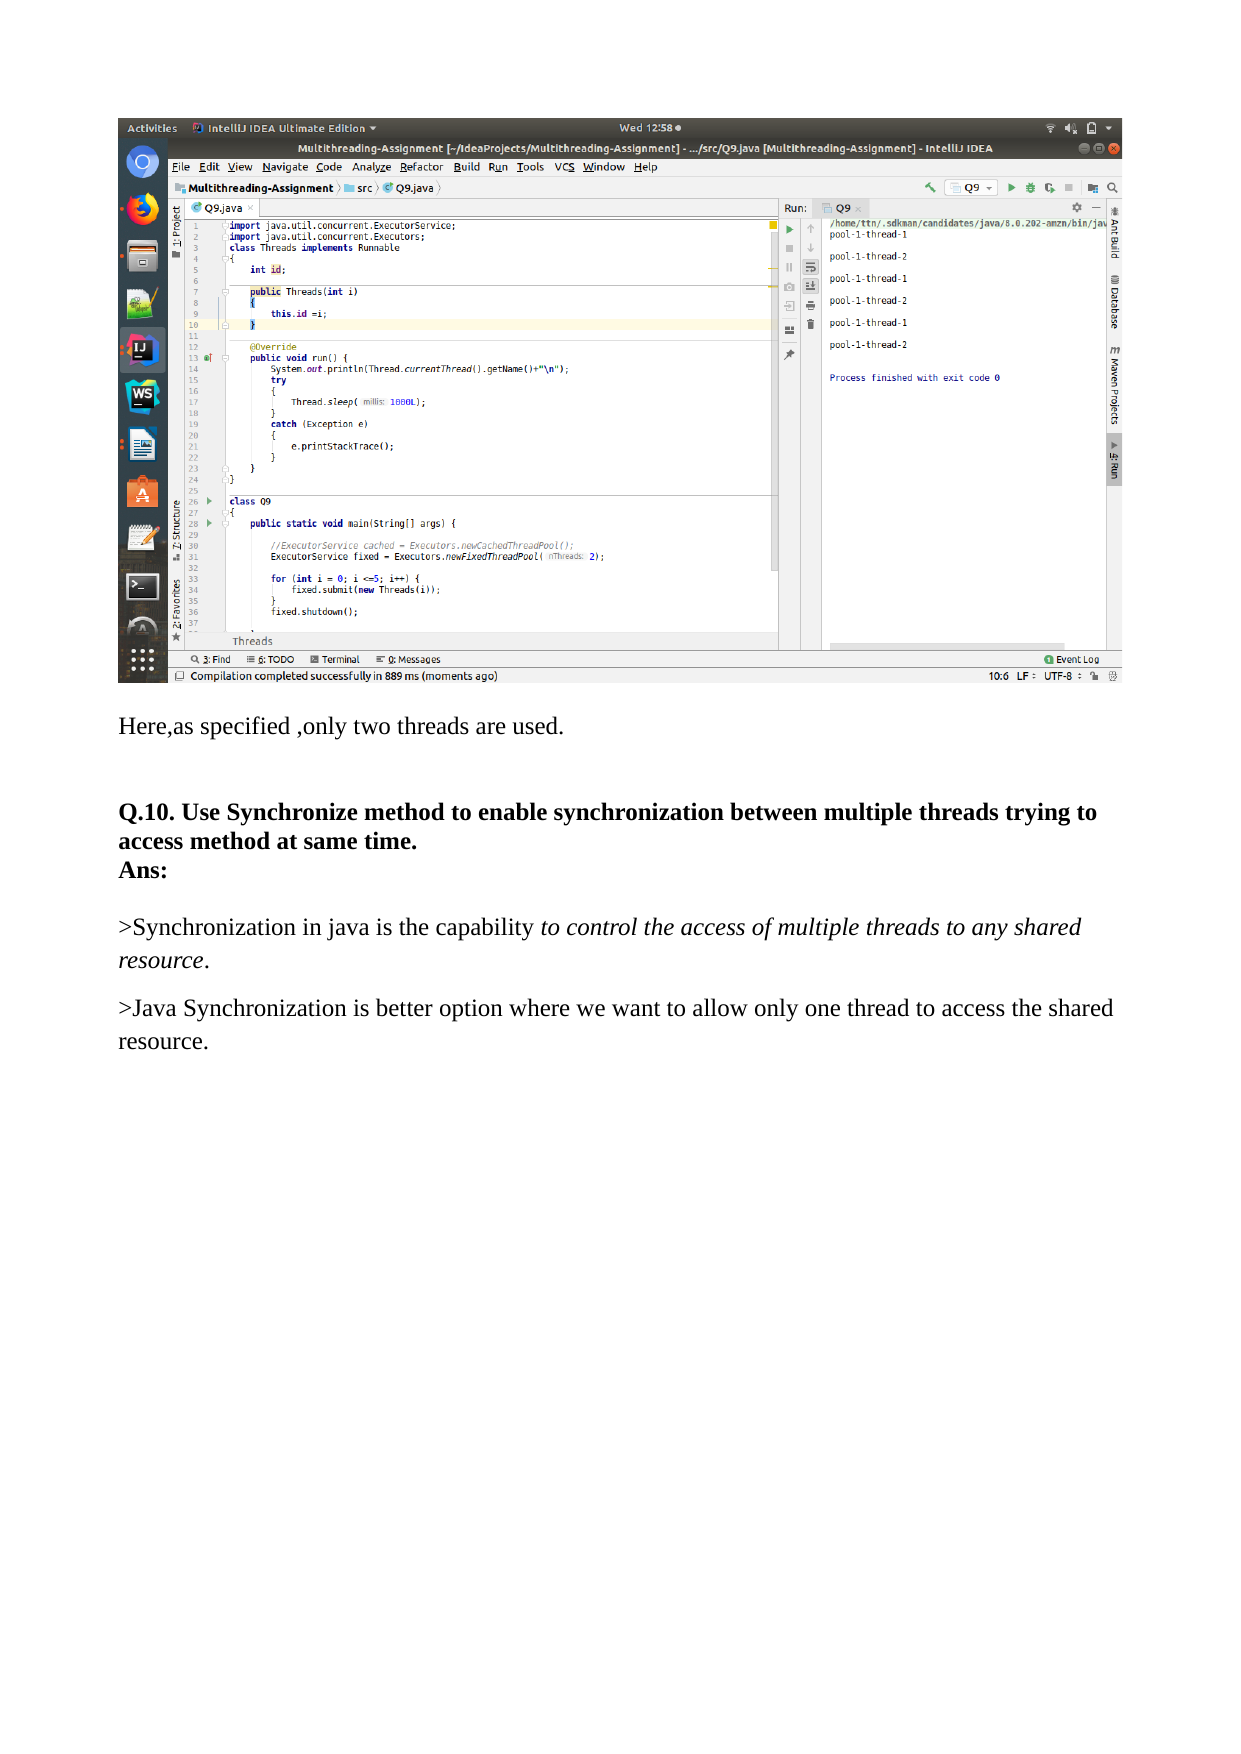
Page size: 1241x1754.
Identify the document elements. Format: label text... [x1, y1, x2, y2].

text Ans: [118, 855, 1122, 884]
text >Synchronization in java is the capability to control the access of multiple threads to any shared resource. [118, 912, 1122, 974]
text Here,as specified ,only two threads are used. [118, 711, 1122, 740]
text >Java Synchronization is better option where we want to allow only one thread to access the shared resource. [118, 993, 1122, 1055]
text Q.10. Use Synchronize method to enable synchronization between multiple threads trying to access method at same time. [118, 797, 1122, 855]
picture [118, 118, 1123, 683]
